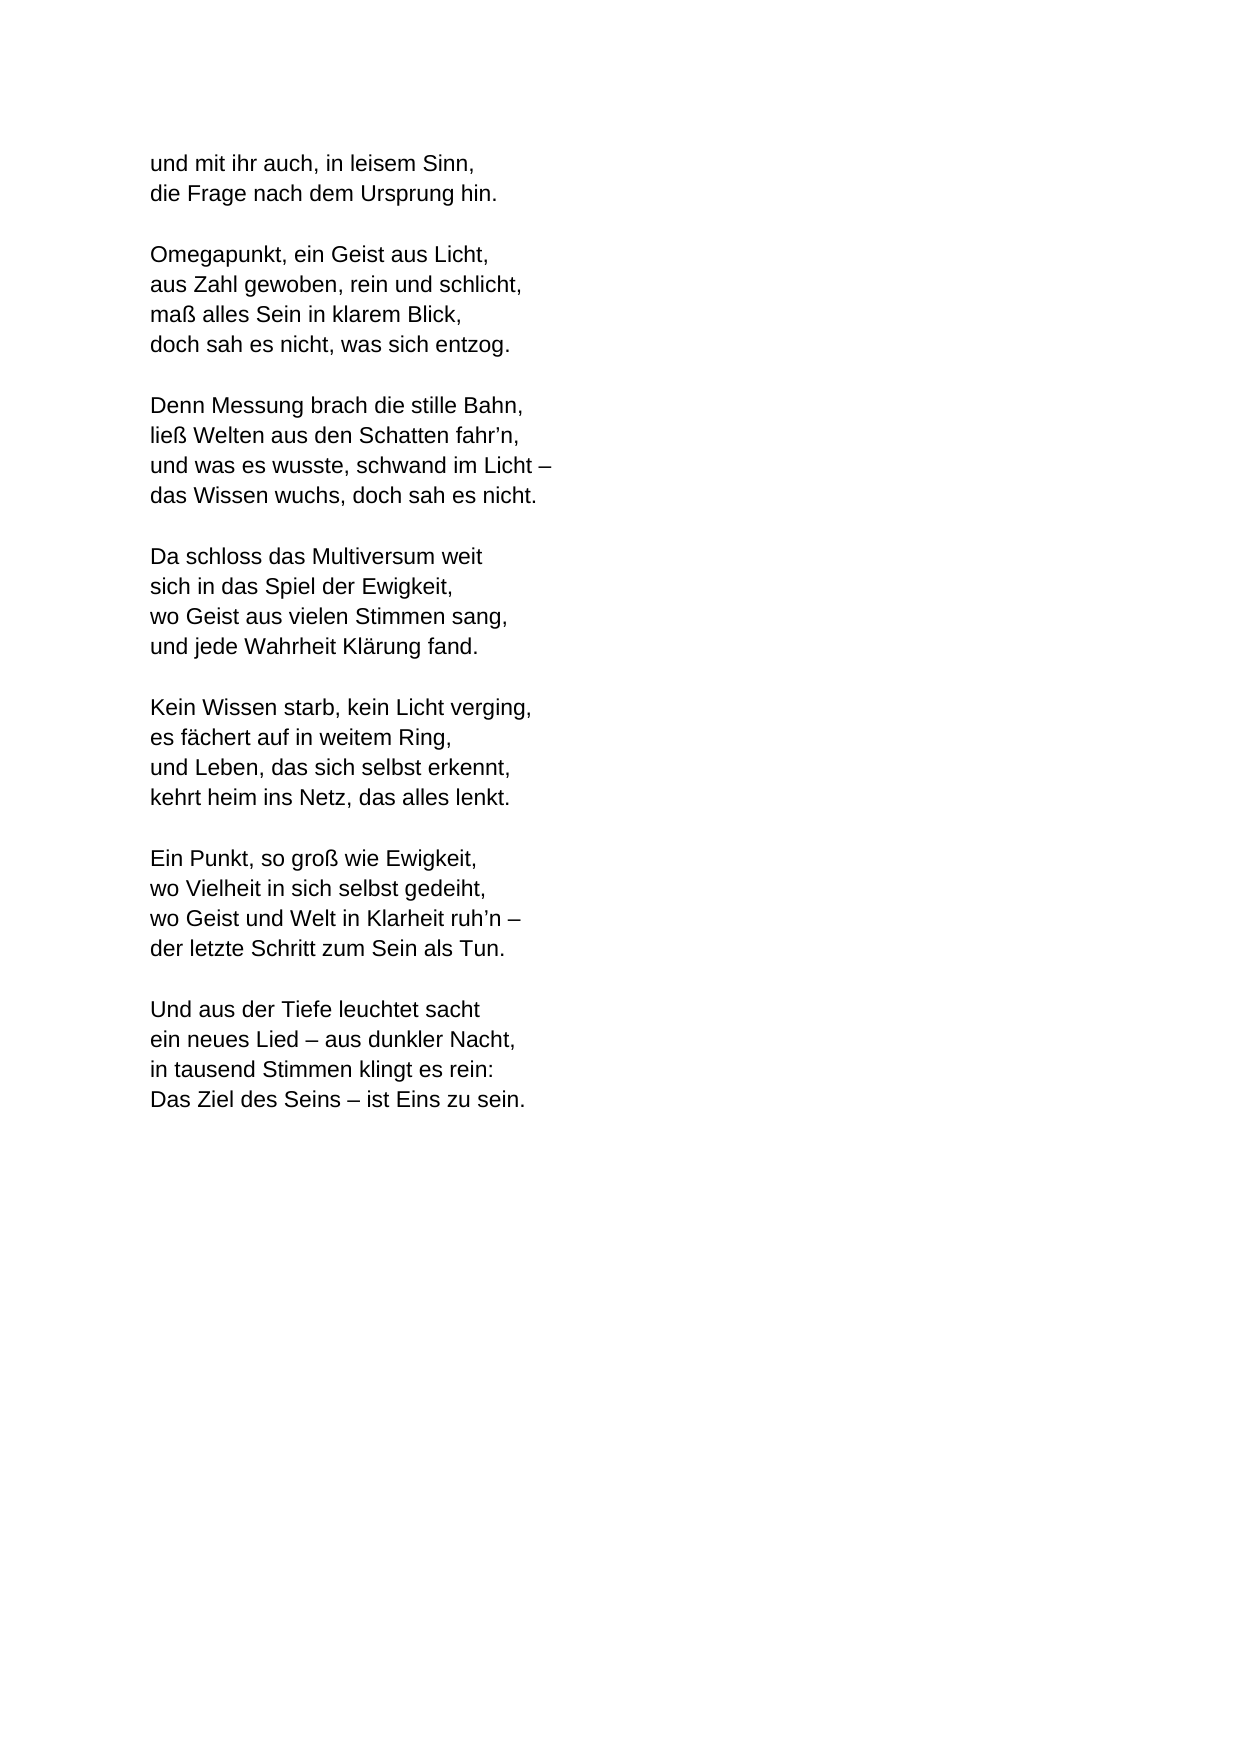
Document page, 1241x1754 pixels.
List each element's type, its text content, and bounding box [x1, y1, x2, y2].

text wo Vielheit in sich selbst gedeiht, [150, 875, 1090, 901]
text und was es wusste, schwand im Licht – [150, 452, 1090, 478]
text das Wissen wuchs, doch sah es nicht. [150, 482, 1090, 509]
text ließ Welten aus den Schatten fahr’n, [150, 422, 1090, 448]
text kehrt heim ins Netz, das alles lenkt. [150, 784, 1090, 811]
text maß alles Sein in klarem Blick, [150, 301, 1090, 327]
text wo Geist und Welt in Klarheit ruh’n – [150, 905, 1090, 932]
text Da schloss das Multiversum weit [150, 543, 1090, 569]
text der letzte Schritt zum Sein als Tun. [150, 935, 1090, 962]
text Und aus der Tiefe leuchtet sacht [150, 996, 1090, 1022]
text wo Geist aus vielen Stimmen sang, [150, 603, 1090, 629]
text und Leben, das sich selbst erkennt, [150, 754, 1090, 781]
text und jede Wahrheit Klärung fand. [150, 633, 1090, 660]
text Das Ziel des Seins – ist Eins zu sein. [150, 1086, 1090, 1113]
text Ein Punkt, so groß wie Ewigkeit, [150, 845, 1090, 871]
text doch sah es nicht, was sich entzog. [150, 331, 1090, 358]
text Kein Wissen starb, kein Licht verging, [150, 694, 1090, 720]
text in tausend Stimmen klingt es rein: [150, 1056, 1090, 1083]
text Denn Messung brach die stille Bahn, [150, 392, 1090, 418]
text die Frage nach dem Ursprung hin. [150, 180, 1090, 207]
text sich in das Spiel der Ewigkeit, [150, 573, 1090, 599]
text und mit ihr auch, in leisem Sinn, [150, 150, 1090, 176]
text ein neues Lied – aus dunkler Nacht, [150, 1026, 1090, 1052]
text es fächert auf in weitem Ring, [150, 724, 1090, 750]
text Omegapunkt, ein Geist aus Licht, [150, 241, 1090, 267]
text aus Zahl gewoben, rein und schlicht, [150, 271, 1090, 297]
